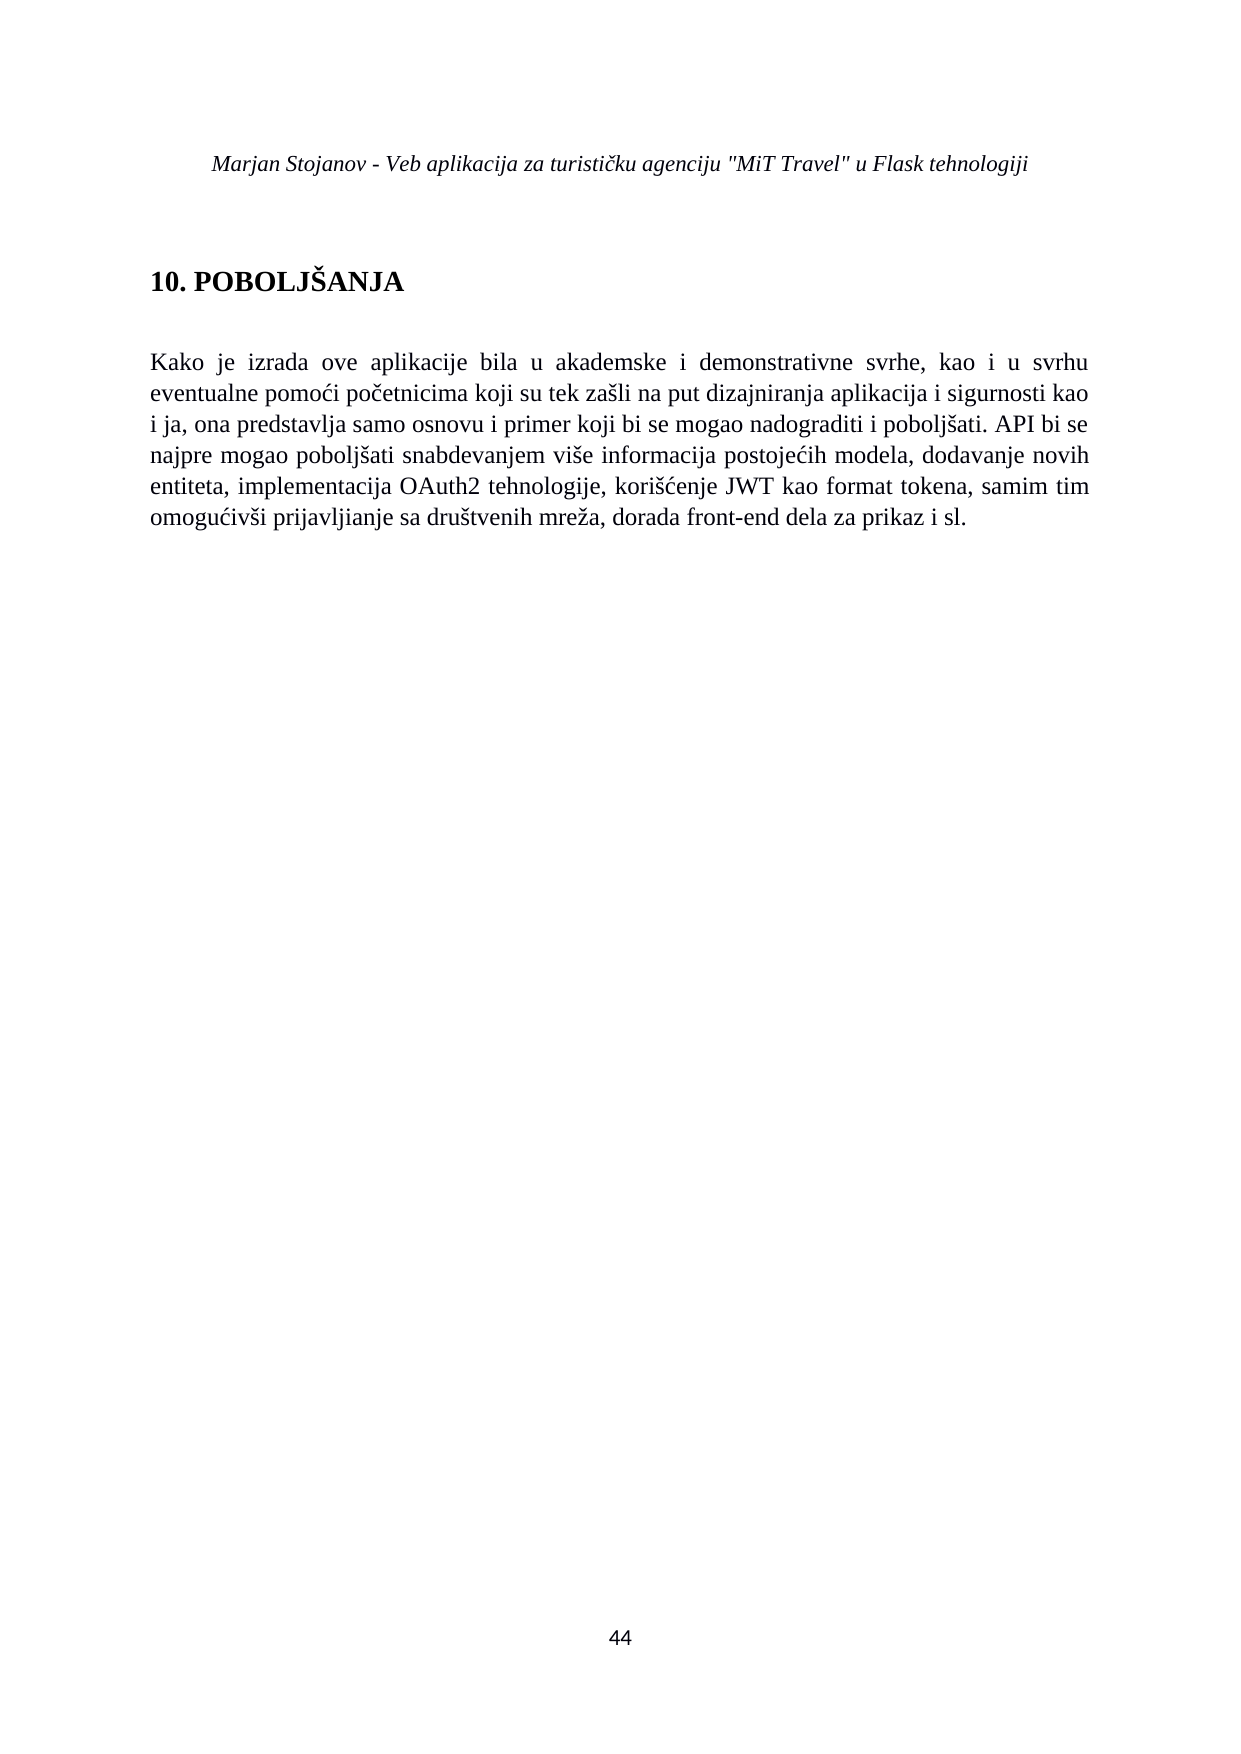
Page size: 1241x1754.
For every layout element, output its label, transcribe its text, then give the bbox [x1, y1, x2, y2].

text Kako je izrada ove aplikacije bila u akademske i demonstrativne svrhe, kao i u svrhu eventualne pomoći početnicima koji su tek zašli na put dizajniranja aplikacija i sigurnosti kao i ja, ona predstavlja samo osnovu i primer koji bi se mogao nadograditi i poboljšati. API bi se najpre mogao poboljšati snabdevanjem više informacija postojećih modela, dodavanje novih entiteta, implementacija OAuth2 tehnologije, korišćenje JWT kao format tokena, samim tim omogućivši prijavljianje sa društvenih mreža, dorada front-end dela za prikaz i sl. [150, 347, 1090, 531]
subtitle 10. POBOLJŠANJA [150, 264, 1090, 297]
